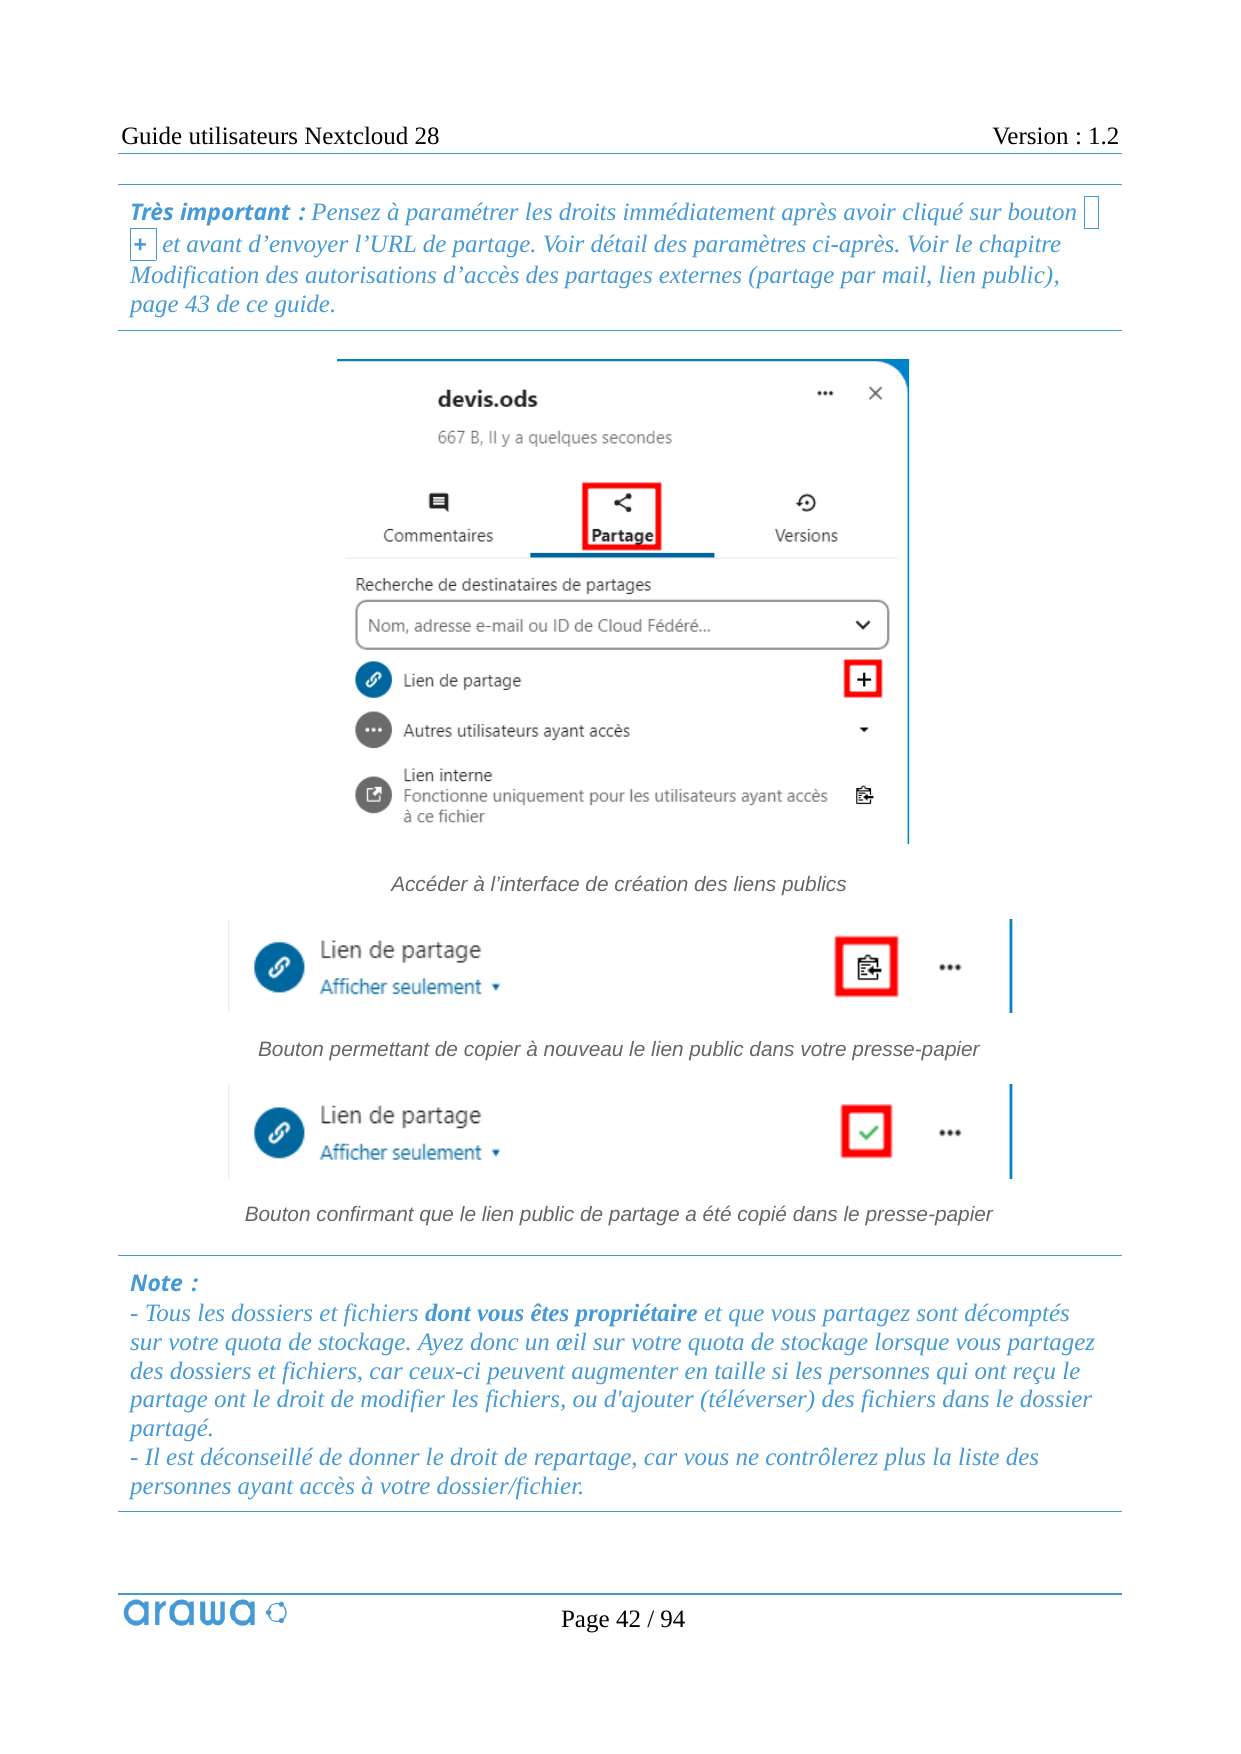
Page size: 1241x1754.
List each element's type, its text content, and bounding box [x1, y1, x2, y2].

picture [121, 1597, 290, 1628]
text Accéder à l’interface de création des liens publics [118, 872, 1122, 896]
text Note : - Tous les dossiers et fichiers dont vous êtes propriétaire et que vous partagez sont décomptés sur votre quota de stockage. Ayez donc un œil sur votre quota de stockage lorsque vous partagez des dossiers et fichiers, car ceux-ci peuvent augmenter en taille si les personnes qui ont reçu le partage ont le droit de modifier les fichiers, ou d'ajouter (téléverser) des fichiers dans le dossier partagé. - Il est déconseillé de donner le droit de repartage, car vous ne contrôlerez plus la liste des personnes ayant accès à votre dossier/fichier. [118, 1256, 1122, 1511]
picture [228, 1084, 1009, 1179]
text Bouton permettant de copier à nouveau le lien public dans votre presse-papier [118, 1037, 1122, 1061]
picture [337, 362, 907, 844]
text Bouton confirmant que le lien public de partage a été copié dans le presse-papier [118, 1202, 1122, 1226]
picture [228, 919, 1009, 1013]
text Très important : Pensez à paramétrer les droits immédiatement après avoir cliqué sur bouton + et avant d’envoyer l’URL de partage. Voir détail des paramètres ci-après. Voir le chapitre Modification des autorisations d’accès des partages externes (partage par mail, lien public), page 43 de ce guide. [118, 185, 1122, 330]
